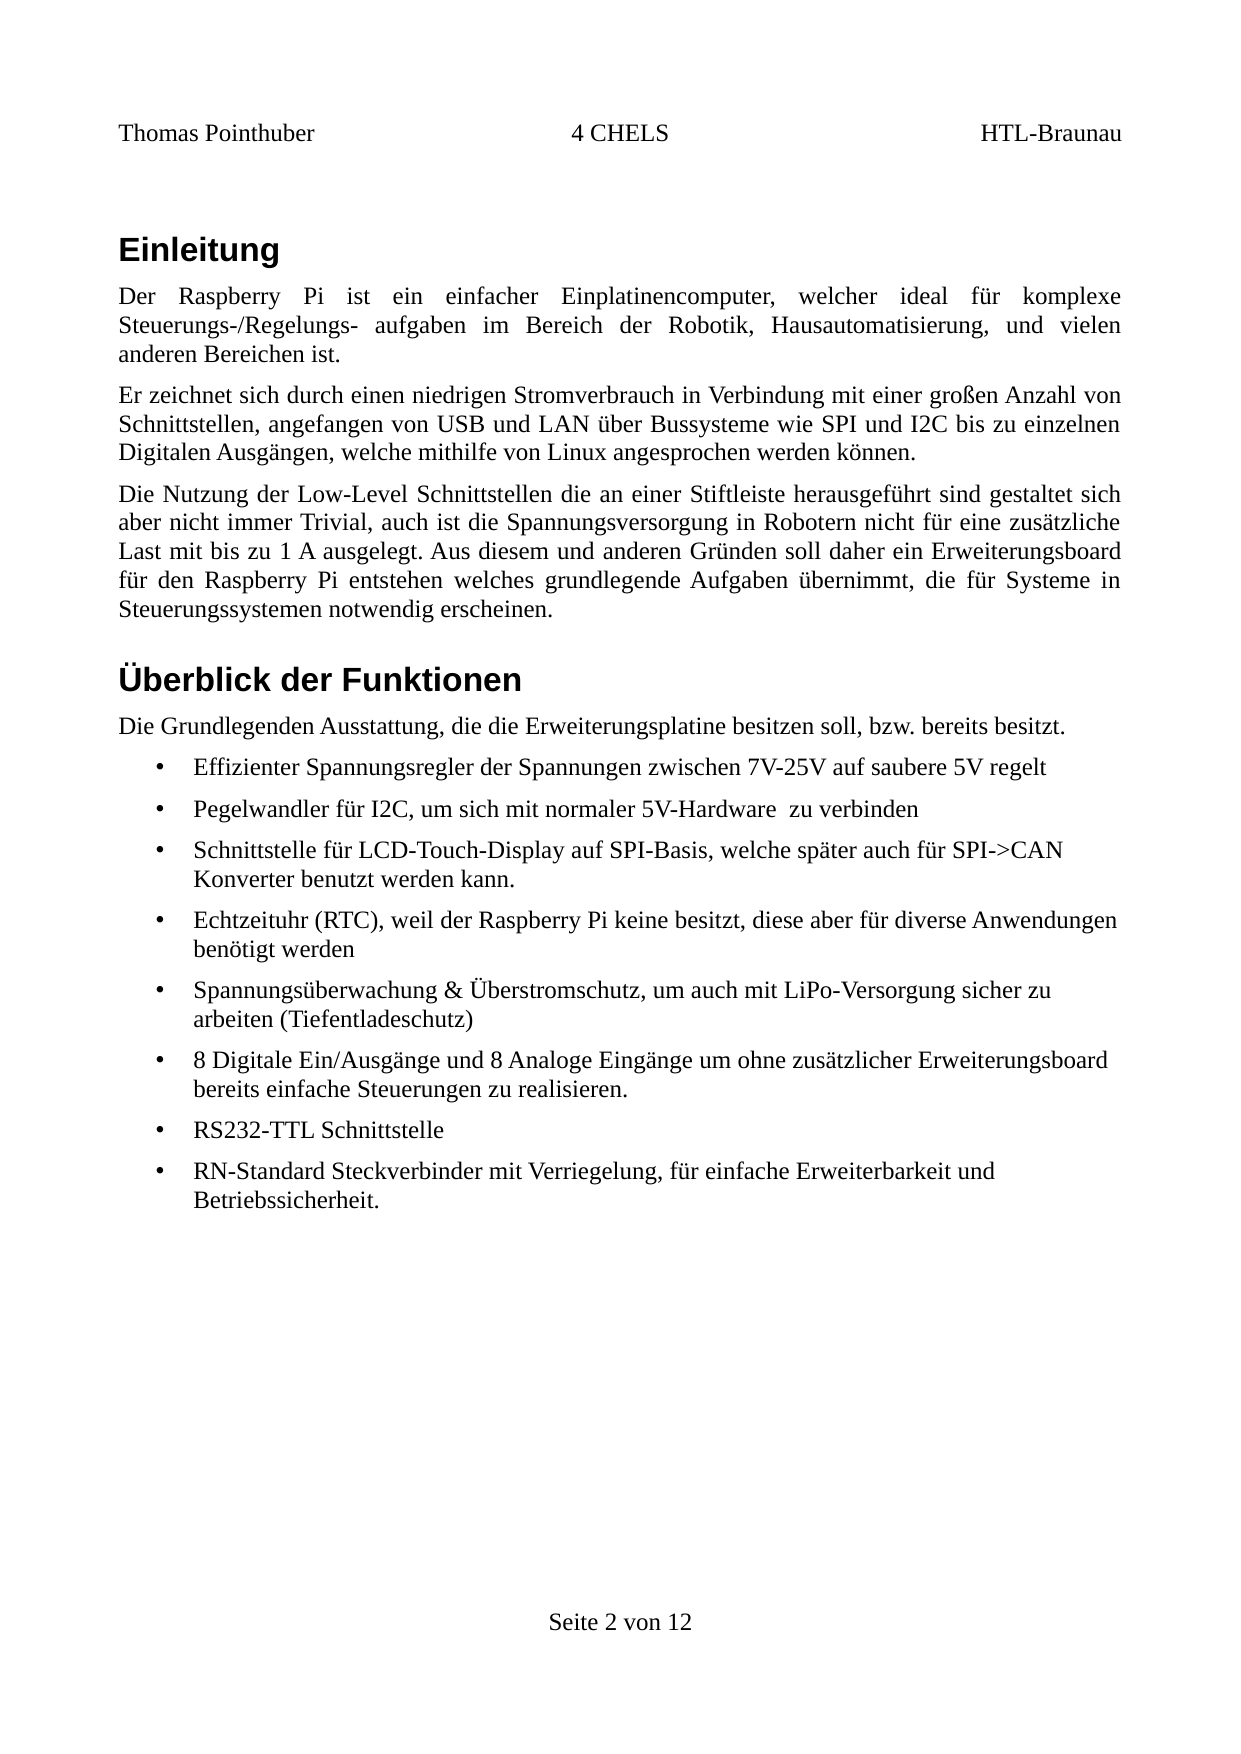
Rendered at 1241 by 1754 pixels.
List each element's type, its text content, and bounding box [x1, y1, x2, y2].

list RS232-TTL Schnittstelle [156, 1115, 1122, 1144]
list RN-Standard Steckverbinder mit Verriegelung, für einfache Erweiterbarkeit und Betriebssicherheit. [156, 1156, 1122, 1214]
list 8 Digitale Ein/Ausgänge und 8 Analoge Eingänge um ohne zusätzlicher Erweiterungsboard bereits einfache Steuerungen zu realisieren. [156, 1045, 1122, 1102]
text Die Nutzung der Low-Level Schnittstellen die an einer Stiftleiste herausgeführt sind gestaltet sich aber nicht immer Trivial, auch ist die Spannungsversorgung in Robotern nicht für eine zusätzliche Last mit bis zu 1 A ausgelegt. Aus diesem und anderen Gründen soll daher ein Erweiterungsboard für den Raspberry Pi entstehen welches grundlegende Aufgaben übernimmt, die für Systeme in Steuerungssystemen notwendig erscheinen. [118, 479, 1122, 622]
list Effizienter Spannungsregler der Spannungen zwischen 7V-25V auf saubere 5V regelt [156, 752, 1122, 781]
text Die Grundlegenden Ausstattung, die die Erweiterungsplatine besitzen soll, bzw. bereits besitzt. [118, 711, 1122, 740]
text Er zeichnet sich durch einen niedrigen Stromverbrauch in Verbindung mit einer großen Anzahl von Schnittstellen, angefangen von USB und LAN über Bussysteme wie SPI und I2C bis zu einzelnen Digitalen Ausgängen, welche mithilfe von Linux angesprochen werden können. [118, 380, 1122, 466]
subtitle Überblick der Funktionen [118, 660, 1122, 699]
text Der Raspberry Pi ist ein einfacher Einplatinencomputer, welcher ideal für komplexe Steuerungs-/Regelungs- aufgaben im Bereich der Robotik, Hausautomatisierung, und vielen anderen Bereichen ist. [118, 281, 1122, 367]
list Schnittstelle für LCD-Touch-Display auf SPI-Basis, welche später auch für SPI->CAN Konverter benutzt werden kann. [156, 835, 1122, 892]
list Pegelwandler für I2C, um sich mit normaler 5V-Hardware zu verbinden [156, 794, 1122, 822]
list Spannungsüberwachung & Überstromschutz, um auch mit LiPo-Versorgung sicher zu arbeiten (Tiefentladeschutz) [156, 975, 1122, 1032]
list Echtzeituhr (RTC), weil der Raspberry Pi keine besitzt, diese aber für diverse Anwendungen benötigt werden [156, 905, 1122, 962]
subtitle Einleitung [118, 230, 1122, 269]
